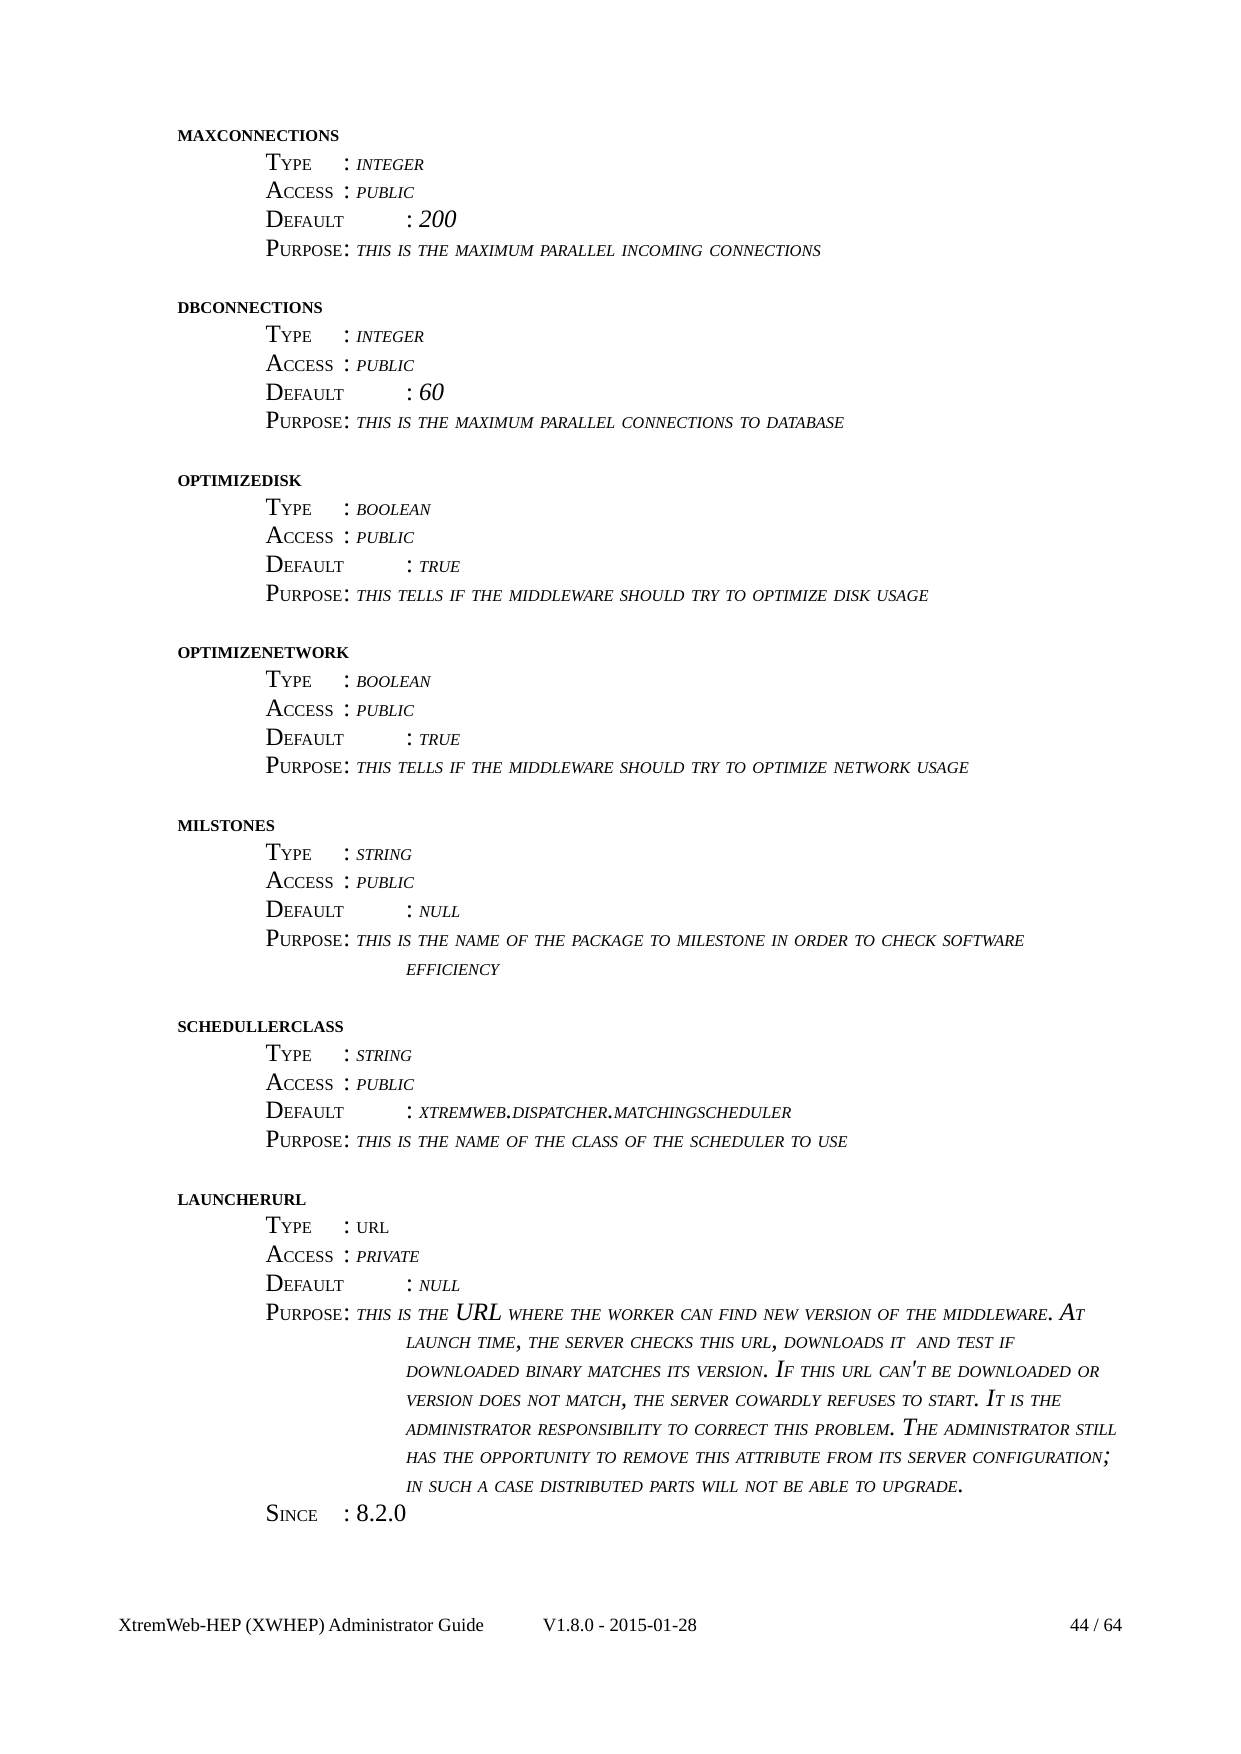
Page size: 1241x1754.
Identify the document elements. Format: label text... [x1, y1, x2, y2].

text Default : 200 [265, 204, 1122, 233]
text Default : true [265, 549, 1122, 578]
text Access : private [265, 1239, 1122, 1268]
text milstones [177, 808, 1122, 837]
text Type : string [265, 837, 1122, 866]
text Access : public [265, 521, 1122, 549]
text Type : url [265, 1211, 1122, 1239]
text Access : public [265, 1067, 1122, 1096]
text Purpose : this is the URL where the worker can find new version of the middleware. At launch time, the server checks this url, downloads it and test if downloaded binary matches its version. If this url can't be downloaded or version does not match, the server cowardly refuses to start. It is the administrator responsibility to correct this problem. The administrator still has the opportunity to remove this attribute from its server configuration; in such a case distributed parts will not be able to upgrade. [265, 1297, 1122, 1498]
text maxconnections [177, 118, 1122, 147]
text Access : public [265, 348, 1122, 377]
text Type : integer [265, 319, 1122, 348]
text Default : null [265, 894, 1122, 923]
text schedullerclass [177, 1009, 1122, 1038]
text Default : true [265, 722, 1122, 751]
text Purpose : this is the maximum parallel incoming connections [265, 233, 1122, 262]
text Since : 8.2.0 [265, 1498, 1122, 1527]
text Type : boolean [265, 664, 1122, 693]
text Type : boolean [265, 492, 1122, 521]
text Purpose : this is the name of the package to milestone in order to check software efficiency [265, 923, 1122, 981]
text Access : public [265, 866, 1122, 894]
text dbconnections [177, 291, 1122, 319]
text Type : string [265, 1038, 1122, 1067]
text Default : xtremweb.dispatcher.matchingscheduler [265, 1096, 1122, 1124]
text optimizedisk [177, 463, 1122, 492]
text Purpose : this tells if the middleware should try to optimize network usage [265, 751, 1122, 779]
text optimizenetwork [177, 636, 1122, 664]
text Purpose : this is the maximum parallel connections to database [265, 406, 1122, 434]
text Default : 60 [265, 377, 1122, 406]
text launcherurl [177, 1182, 1122, 1211]
text Purpose : this is the name of the class of the scheduler to use [265, 1124, 1122, 1153]
text Type : integer [265, 147, 1122, 176]
text Default : null [265, 1268, 1122, 1297]
text Access : public [265, 693, 1122, 722]
text Access : public [265, 176, 1122, 204]
text Purpose : this tells if the middleware should try to optimize disk usage [265, 578, 1122, 607]
